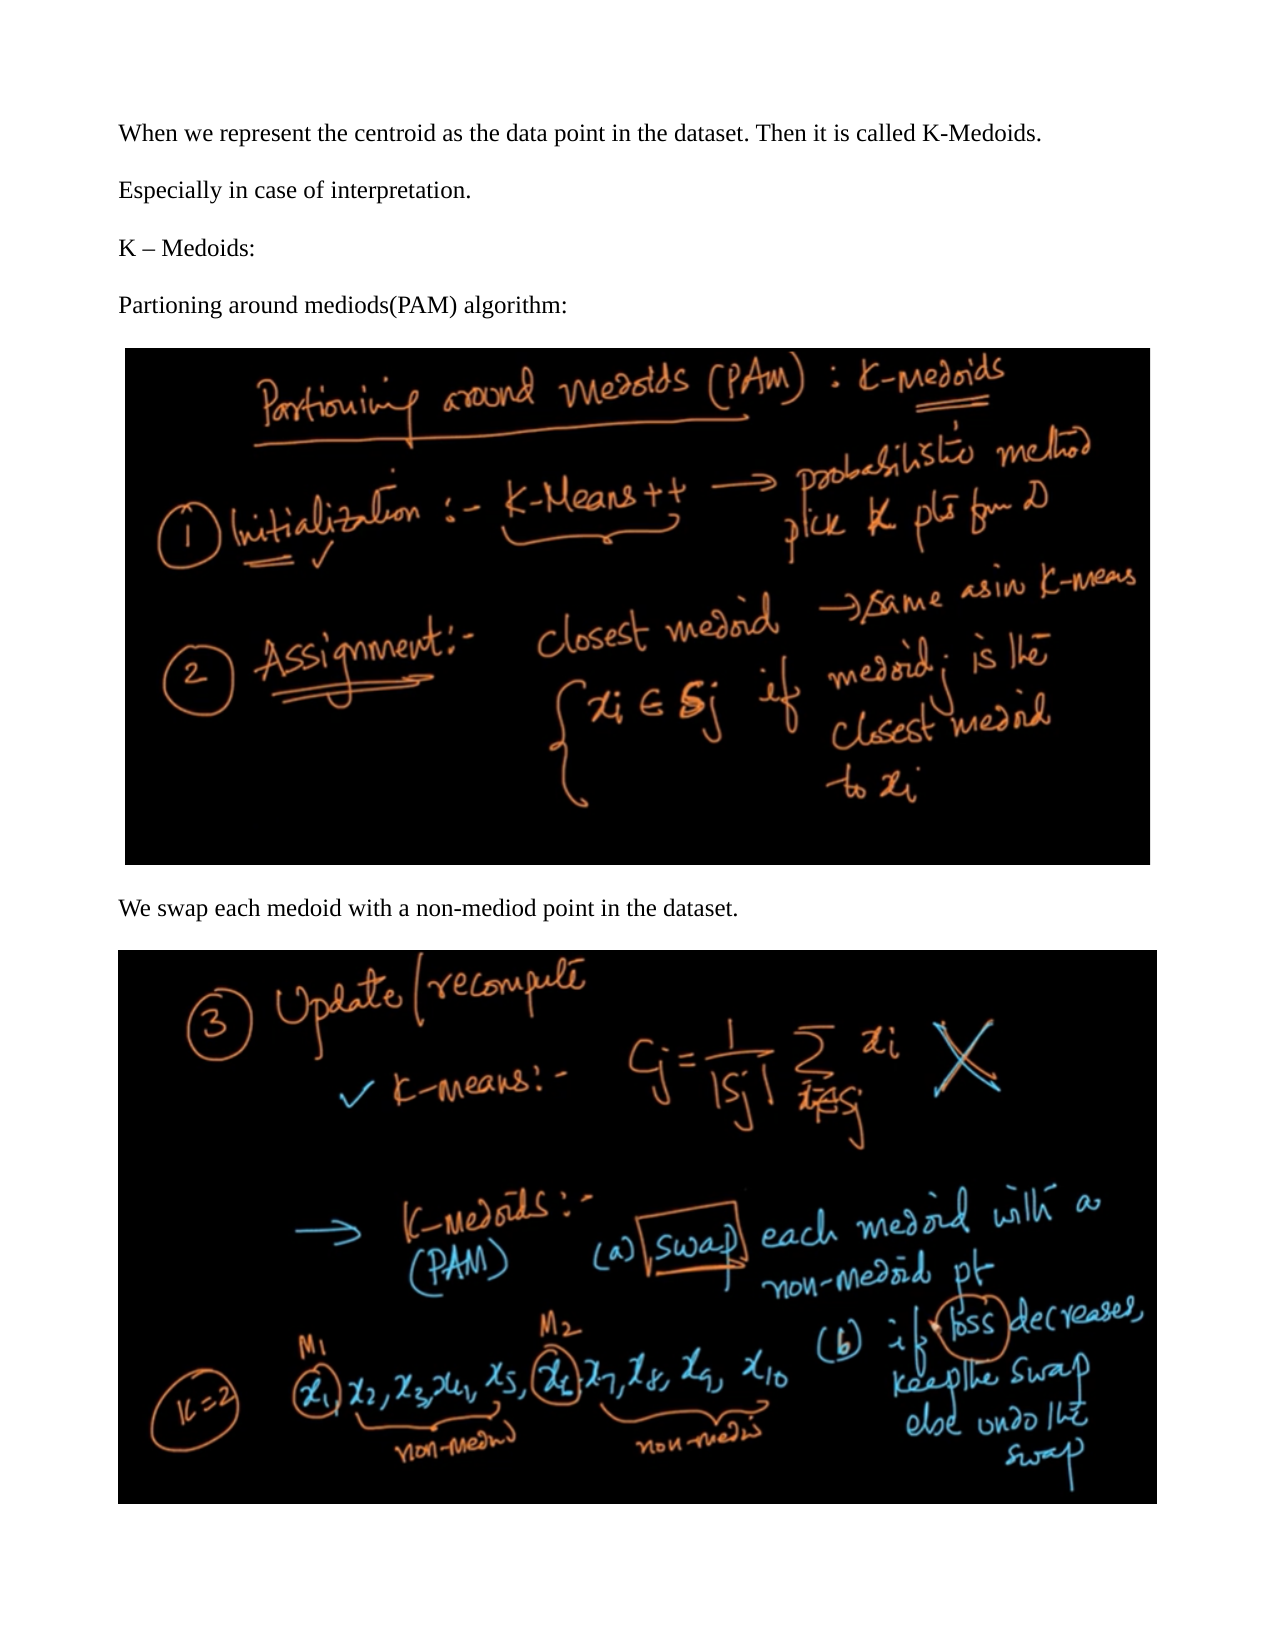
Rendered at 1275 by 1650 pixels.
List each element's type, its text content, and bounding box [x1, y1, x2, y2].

text Especially in case of interpretation. [118, 176, 1157, 204]
picture [125, 348, 1150, 865]
text Partioning around mediods(PAM) algorithm: [118, 291, 1157, 319]
text We swap each medoid with a non-mediod point in the dataset. [118, 893, 1157, 922]
picture [118, 950, 1157, 1504]
text K – Medoids: [118, 233, 1157, 262]
text When we represent the centroid as the data point in the dataset. Then it is called K-Medoids. [118, 118, 1157, 147]
